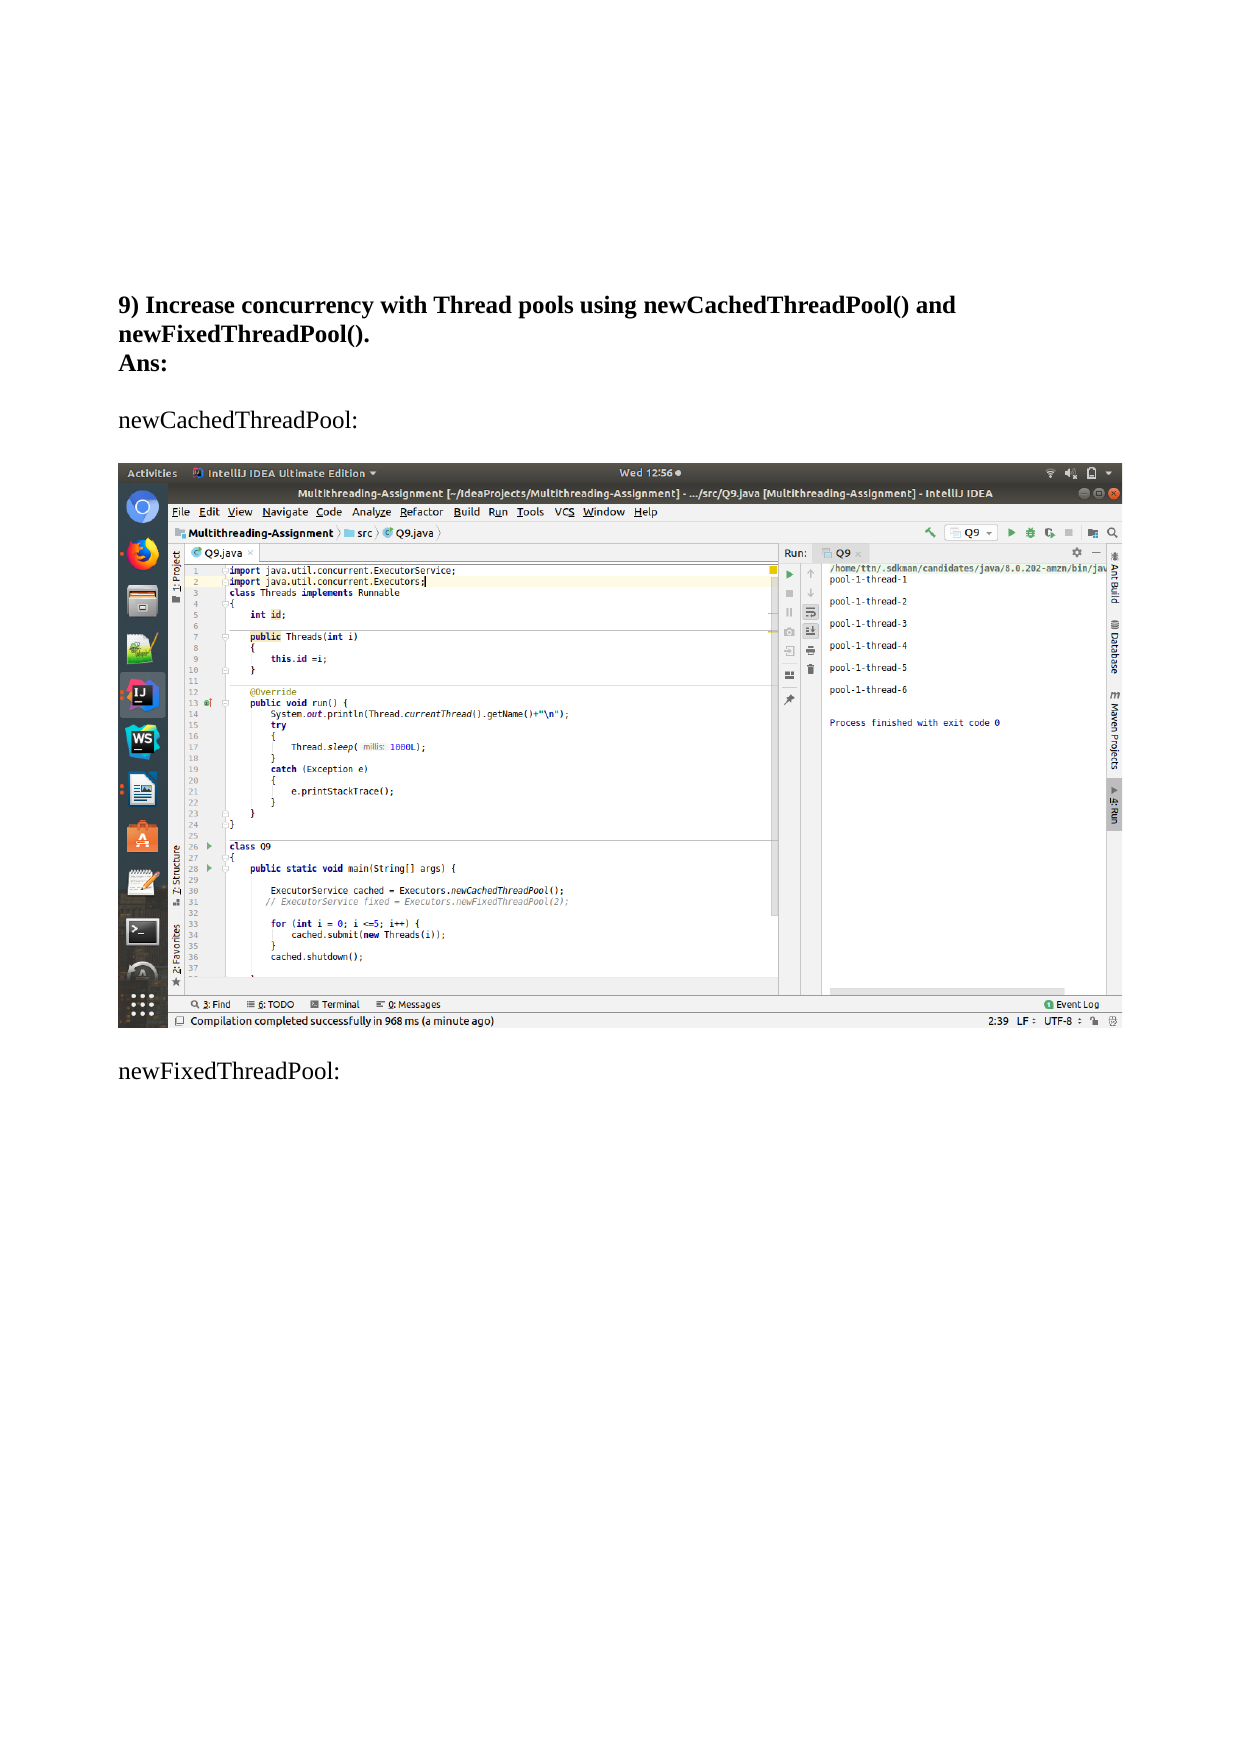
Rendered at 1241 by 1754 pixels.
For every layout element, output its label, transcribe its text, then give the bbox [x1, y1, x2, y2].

text newCachedThreadPool: [118, 406, 1122, 434]
text 9) Increase concurrency with Thread pools using newCachedThreadPool() and newFixedThreadPool(). [118, 291, 1122, 348]
picture [118, 463, 1123, 1028]
text newFixedThreadPool: [118, 1056, 1122, 1085]
text Ans: [118, 348, 1122, 377]
